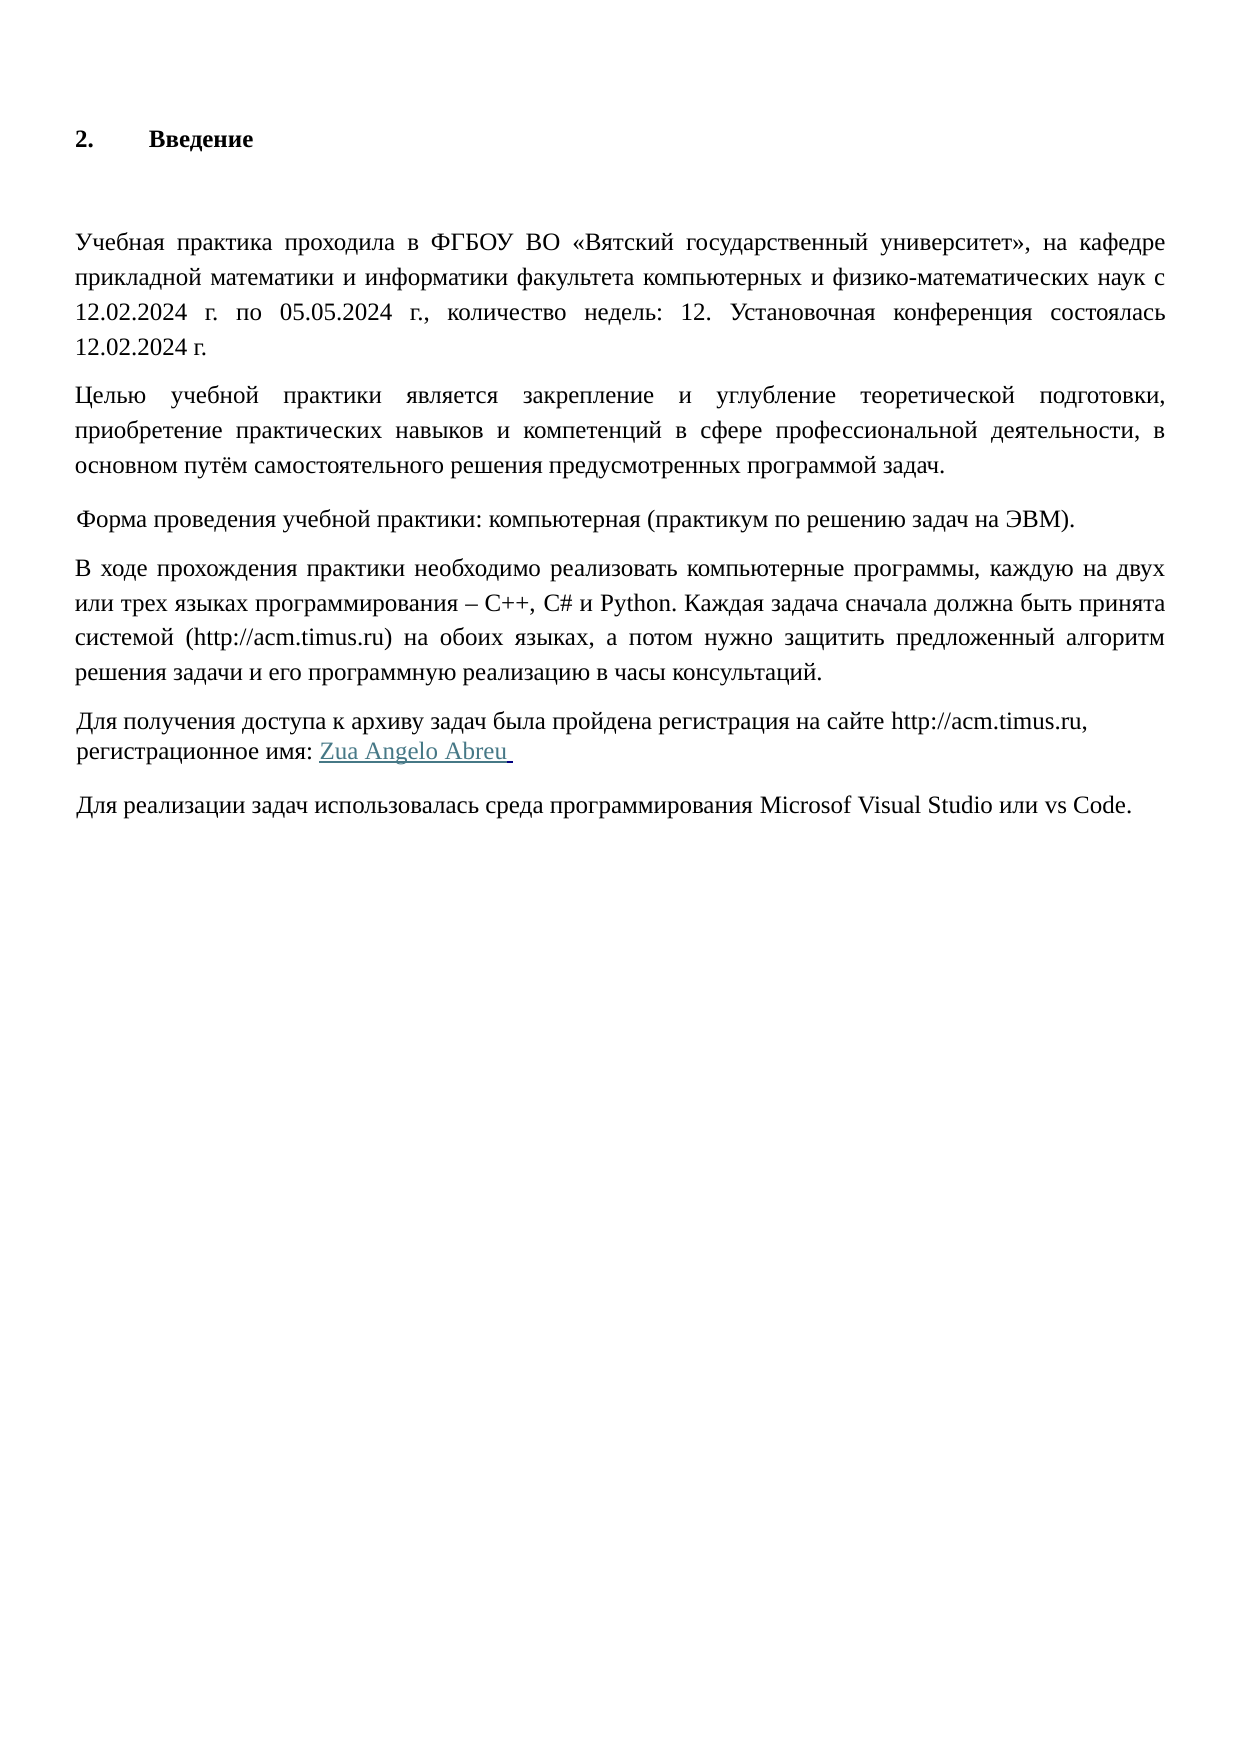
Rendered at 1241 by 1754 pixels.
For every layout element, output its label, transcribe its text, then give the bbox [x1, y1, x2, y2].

text Форма проведения учебной практики: компьютерная (практикум по решению задач на ЭВМ). [76, 504, 1166, 532]
text В ходе прохождения практики необходимо реализовать компьютерные программы, каждую на двух или трех языках программирования – С++, C# и Python. Каждая задача сначала должна быть принята системой (http://acm.timus.ru) на обоих языках, а потом нужно защитить предложенный алгоритм решения задачи и его программную реализацию в часы консультаций. [74, 553, 1166, 686]
text Целью учебной практики является закрепление и углубление теоретической подготовки, приобретение практических навыков и компетенций в сфере профессиональной деятельности, в основном путём самостоятельного решения предусмотренных программой задач. [74, 381, 1166, 479]
subtitle Введение [75, 124, 1165, 153]
text Для реализации задач использовалась среда программирования Microsof Visual Studio или vs Code. [76, 790, 1166, 819]
text Учебная практика проходила в ФГБОУ ВО «Вятский государственный университет», на кафедре прикладной математики и информатики факультета компьютерных и физико-математических наук с 12.02.2024 г. по 05.05.2024 г., количество недель: 12. Установочная конференция состоялась 12.02.2024 г. [74, 227, 1166, 360]
text Для получения доступа к архиву задач была пройдена регистрация на сайте http://acm.timus.ru, регистрационное имя: Zua Angelo Abreu [76, 706, 1166, 765]
